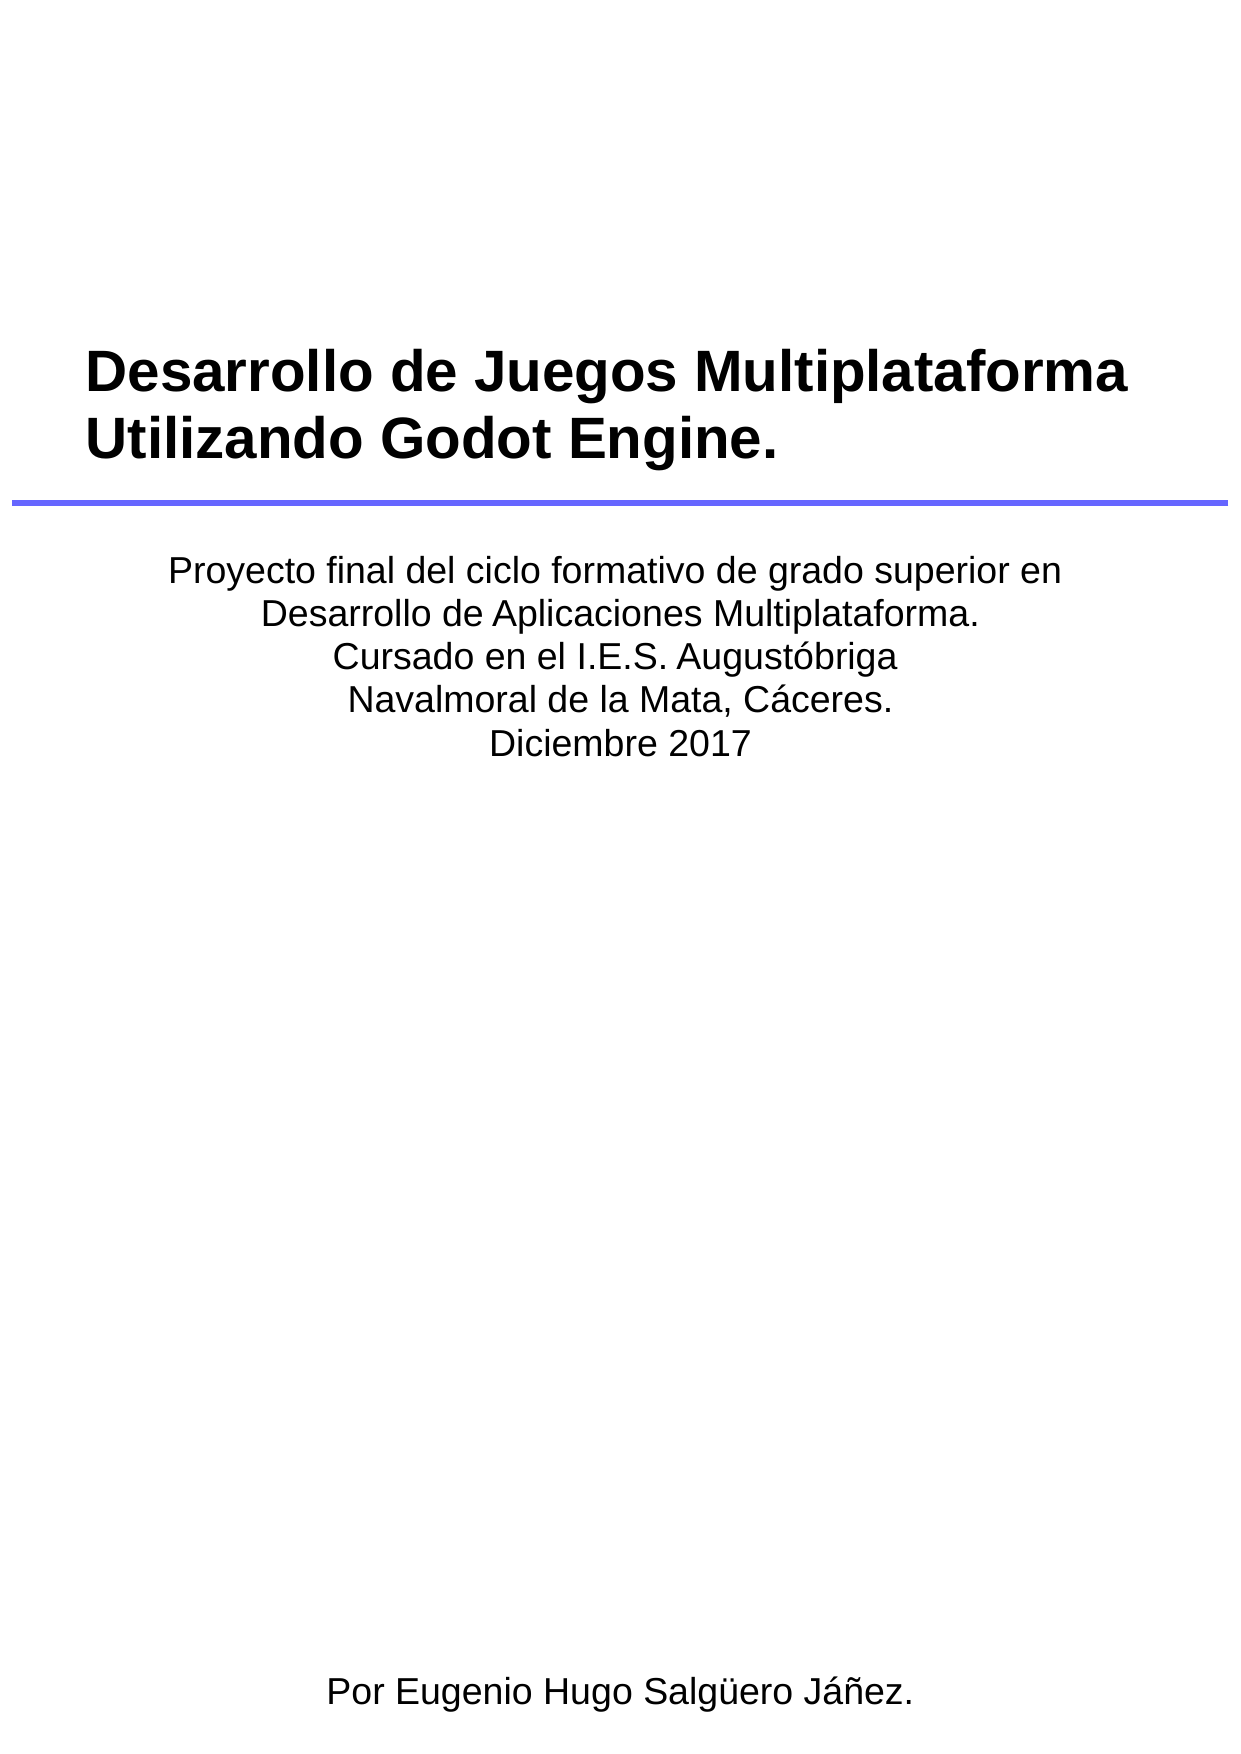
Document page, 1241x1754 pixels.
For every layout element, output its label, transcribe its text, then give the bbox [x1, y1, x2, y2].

subtitle Por Eugenio Hugo Salgüero Jáñez. [12, 1669, 1228, 1713]
subtitle Cursado en el I.E.S. Augustóbriga [12, 634, 1228, 678]
subtitle Navalmoral de la Mata, Cáceres. [12, 678, 1228, 721]
subtitle Diciembre 2017 [12, 721, 1228, 764]
subtitle Proyecto final del ciclo formativo de grado superior en Desarrollo de Aplicaciones Multiplataforma. [12, 548, 1228, 634]
title Desarrollo de Juegos Multiplataforma Utilizando Godot Engine. [12, 307, 1228, 500]
